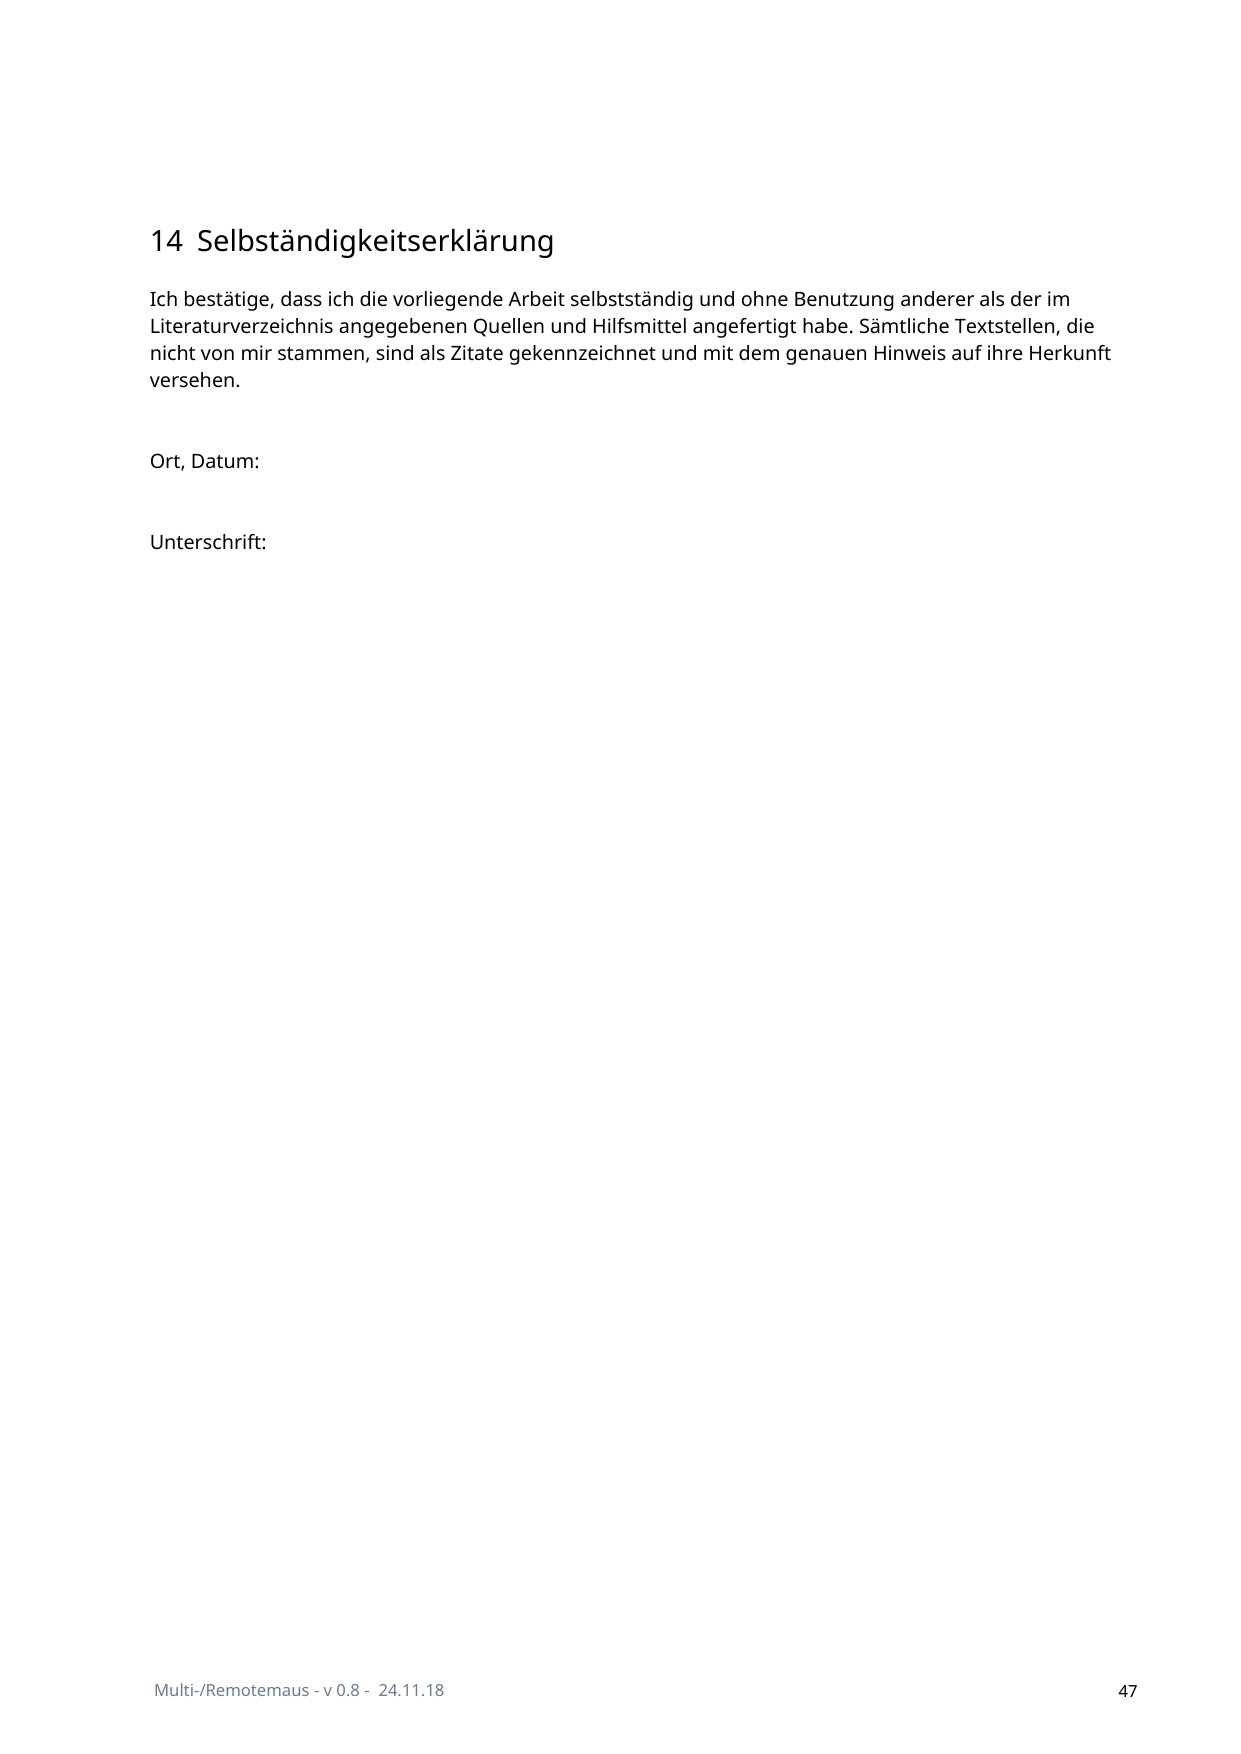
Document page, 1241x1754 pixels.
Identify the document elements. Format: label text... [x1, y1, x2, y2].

text Ort, Datum: [149, 447, 1136, 474]
text Unterschrift: [149, 528, 1136, 555]
text Ich bestätige, dass ich die vorliegende Arbeit selbstständig und ohne Benutzung anderer als der im Literaturverzeichnis angegebenen Quellen und Hilfsmittel angefertigt habe. Sämtliche Textstellen, die nicht von mir stammen, sind als Zitate gekennzeichnet und mit dem genauen Hinweis auf ihre Herkunft versehen. [149, 285, 1136, 393]
subtitle Selbständigkeitserklärung [149, 221, 1136, 260]
